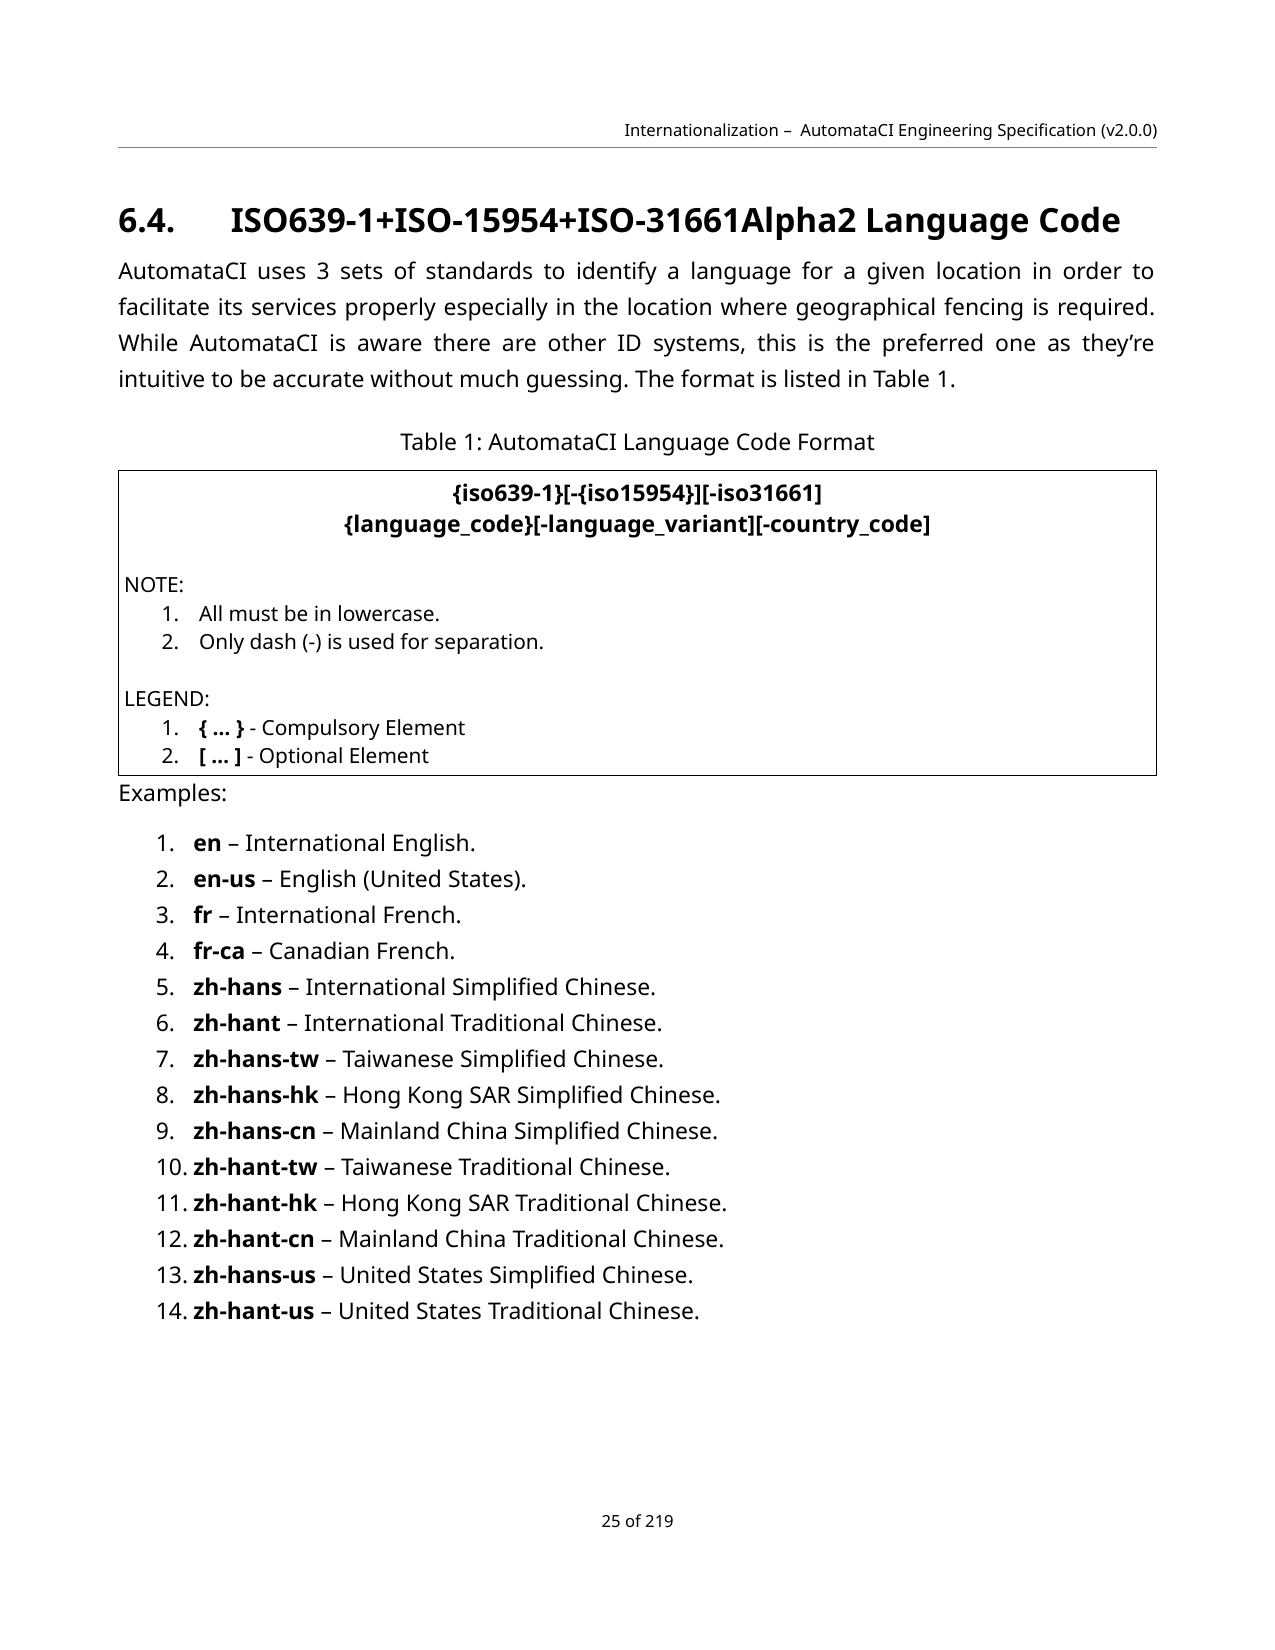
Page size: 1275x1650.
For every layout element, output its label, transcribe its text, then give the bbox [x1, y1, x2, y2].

list zh-hant-hk – Hong Kong SAR Traditional Chinese. [156, 1187, 1157, 1218]
subtitle ISO639-1+ISO-15954+ISO-31661Alpha2 Language Code [118, 197, 1157, 243]
table_header {iso639-1}[-{iso15954}][-iso31661] {language_code}[-language_variant][-country_code] NOTE: All must be in lowercase. Only dash (-) is used for separation. LEGEND: { … } - Compulsory Element [ … ] - Optional Element [119, 471, 1156, 775]
text Table 1: AutomataCI Language Code Format [118, 426, 1157, 458]
list en – International English. [156, 827, 1157, 859]
list zh-hans-cn – Mainland China Simplified Chinese. [156, 1115, 1157, 1146]
list zh-hant – International Traditional Chinese. [156, 1007, 1157, 1038]
list zh-hant-us – United States Traditional Chinese. [156, 1294, 1157, 1326]
list zh-hans-us – United States Simplified Chinese. [156, 1259, 1157, 1290]
list fr-ca – Canadian French. [156, 935, 1157, 966]
list zh-hans-hk – Hong Kong SAR Simplified Chinese. [156, 1079, 1157, 1110]
text AutomataCI uses 3 sets of standards to identify a language for a given location in order to facilitate its services properly especially in the location where geographical fencing is required. While AutomataCI is aware there are other ID systems, this is the preferred one as they’re intuitive to be accurate without much guessing. The format is listed in Table 1. [118, 255, 1157, 394]
list fr – International French. [156, 899, 1157, 931]
list zh-hans – International Simplified Chinese. [156, 971, 1157, 1002]
list zh-hans-tw – Taiwanese Simplified Chinese. [156, 1043, 1157, 1074]
list zh-hant-cn – Mainland China Traditional Chinese. [156, 1223, 1157, 1254]
list zh-hant-tw – Taiwanese Traditional Chinese. [156, 1151, 1157, 1182]
list en-us – English (United States). [156, 863, 1157, 894]
text Examples: [118, 776, 1157, 808]
